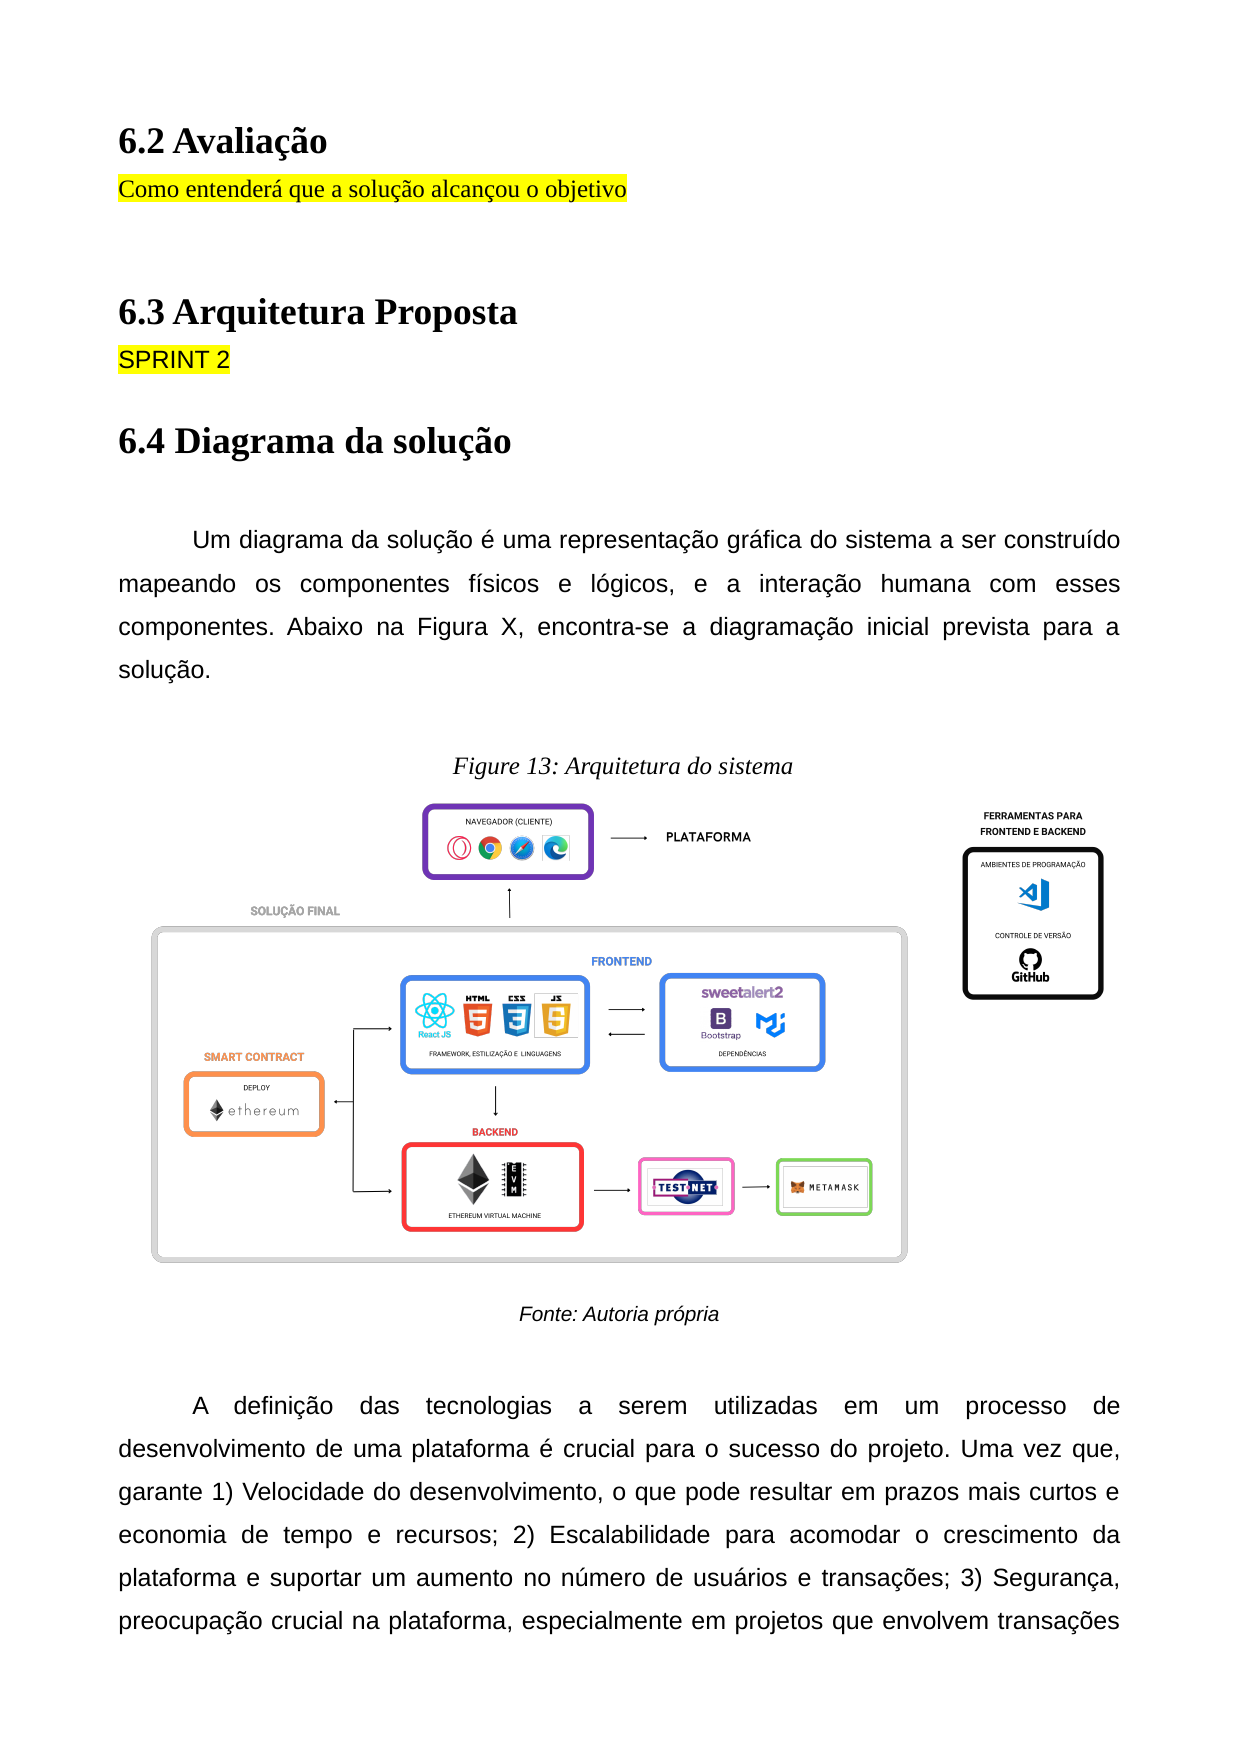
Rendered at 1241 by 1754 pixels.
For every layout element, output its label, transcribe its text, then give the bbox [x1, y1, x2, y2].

text Um diagrama da solução é uma representação gráfica do sistema a ser construído mapeando os componentes físicos e lógicos, e a interação humana com esses componentes. Abaixo na Figura X, encontra-se a diagramação inicial prevista para a solução. [118, 525, 1122, 683]
text A definição das tecnologias a serem utilizadas em um processo de desenvolvimento de uma plataforma é crucial para o sucesso do projeto. Uma vez que, garante 1) Velocidade do desenvolvimento, o que pode resultar em prazos mais curtos e economia de tempo e recursos; 2) Escalabilidade para acomodar o crescimento da plataforma e suportar um aumento no número de usuários e transações; 3) Segurança, preocupação crucial na plataforma, especialmente em projetos que envolvem transações [118, 1391, 1122, 1635]
text SPRINT 2 [118, 345, 1122, 374]
subtitle 6.3 Arquitetura Proposta [118, 290, 1122, 333]
text Figure 13: Arquitetura do sistema [122, 751, 1126, 779]
subtitle 6.2 Avaliação [118, 118, 1122, 161]
picture [122, 779, 1127, 1282]
subtitle 6.4 Diagrama da solução [118, 418, 1122, 461]
text Fonte: Autoria própria [118, 751, 1122, 1325]
text Como entenderá que a solução alcançou o objetivo [118, 174, 1122, 202]
